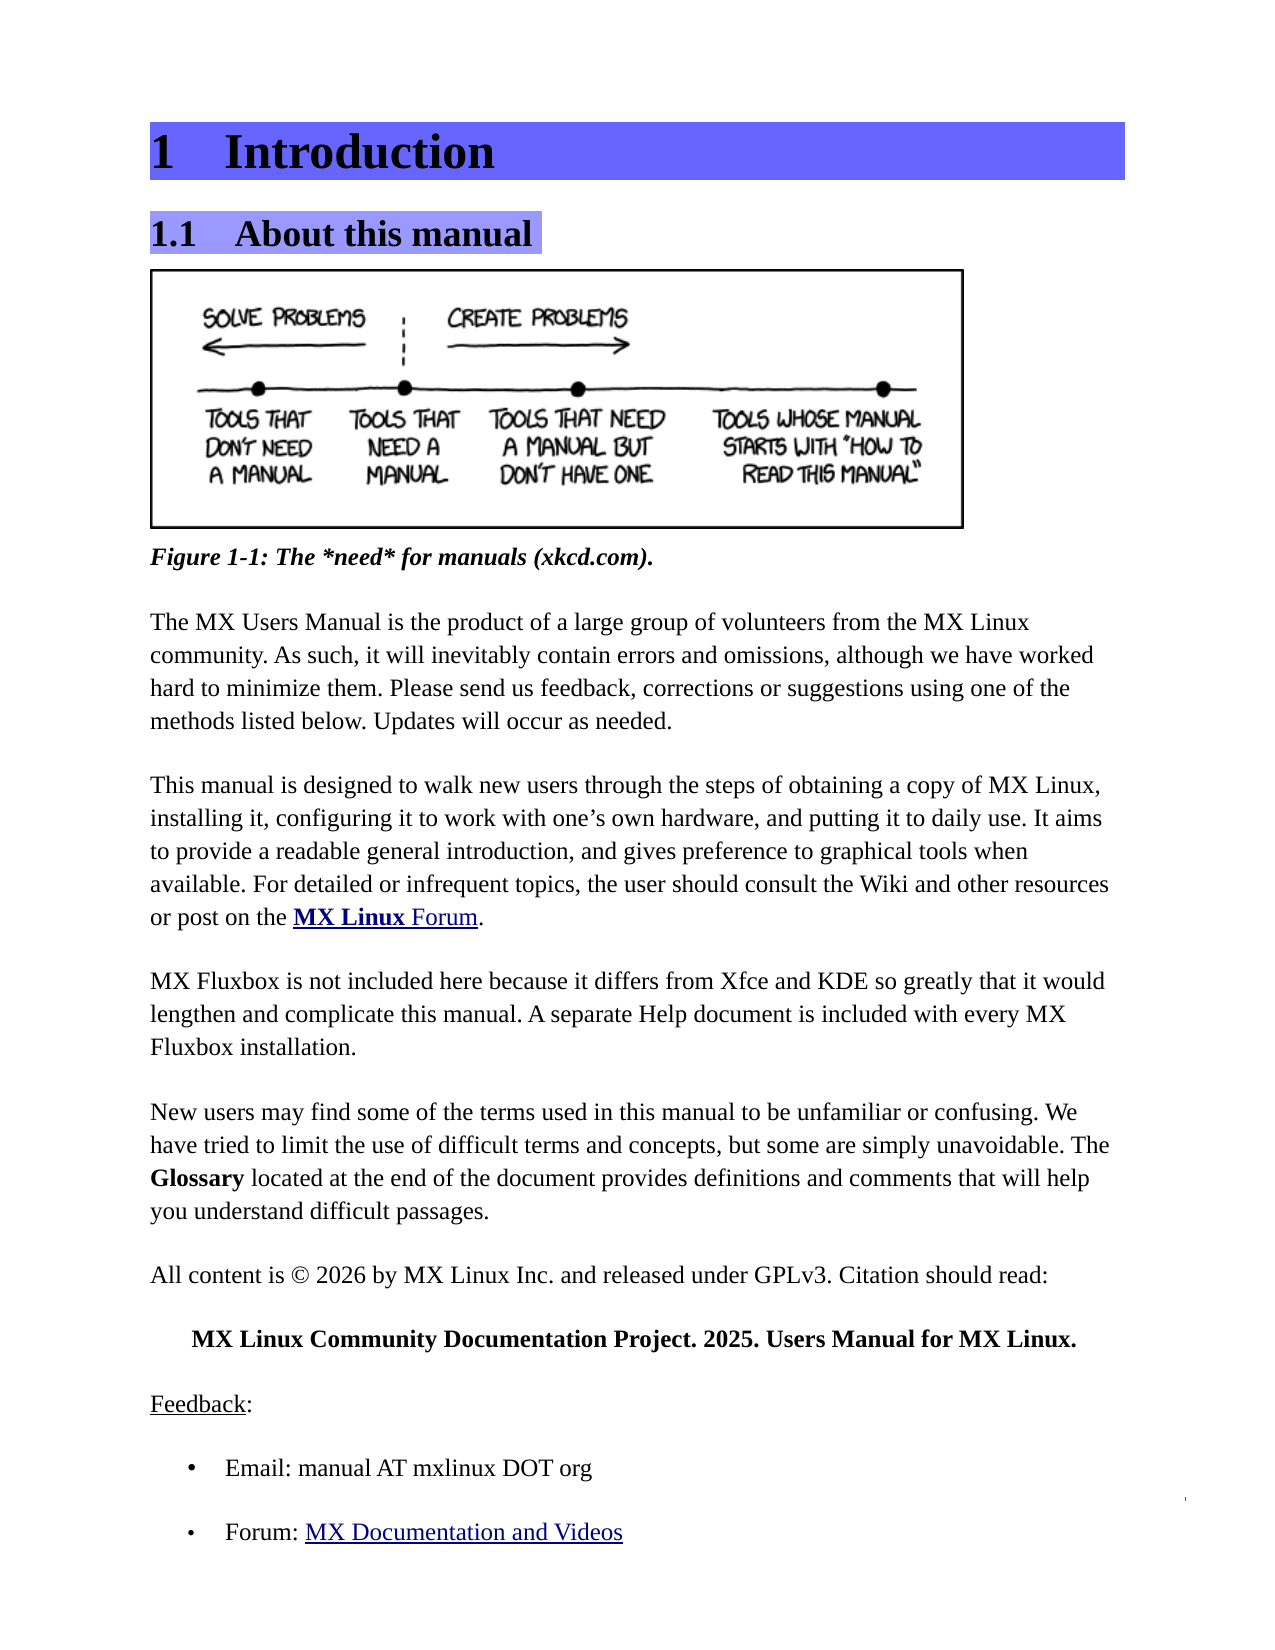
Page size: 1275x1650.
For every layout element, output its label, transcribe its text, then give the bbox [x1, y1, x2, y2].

text New users may find some of the terms used in this manual to be unfamiliar or confusing. We have tried to limit the use of difficult terms and concepts, but some are simply unavoidable. The Glossary located at the end of the document provides definitions and comments that will help you understand difficult passages. [150, 1097, 1125, 1224]
text MX Linux Community Documentation Project. 2025. Users Manual for MX Linux. [150, 1324, 1125, 1353]
text Figure 1-1: The *need* for manuals (xkcd.com). [150, 542, 1109, 571]
subtitle 1 Introduction [150, 122, 1125, 180]
text All content is © 2026 by MX Linux Inc. and released under GPLv3. Citation should read: [150, 1260, 1125, 1289]
list Email: manual AT mxlinux DOT org [187, 1453, 1125, 1482]
text MX Fluxbox is not included here because it differs from Xfce and KDE so greatly that it would lengthen and complicate this manual. A separate Help document is included with every MX Fluxbox installation. [150, 966, 1125, 1061]
subtitle 1.1 About this manual [542, 211, 1110, 254]
picture [150, 269, 964, 529]
text This manual is designed to walk new users through the steps of obtaining a copy of MX Linux, installing it, configuring it to work with one’s own hardware, and putting it to daily use. It aims to provide a readable general introduction, and gives preference to graphical tools when available. For detailed or infrequent topics, the user should consult the Wiki and other resources or post on the MX Linux Forum. [150, 770, 1125, 931]
list Forum: MX Documentation and Videos [187, 1517, 1125, 1546]
text The MX Users Manual is the product of a large group of volunteers from the MX Linux community. As such, it will inevitably contain errors and omissions, although we have worked hard to minimize them. Please send us feedback, corrections or suggestions using one of the methods listed below. Updates will occur as needed. [150, 607, 1125, 734]
text Feedback: [150, 1389, 1125, 1417]
